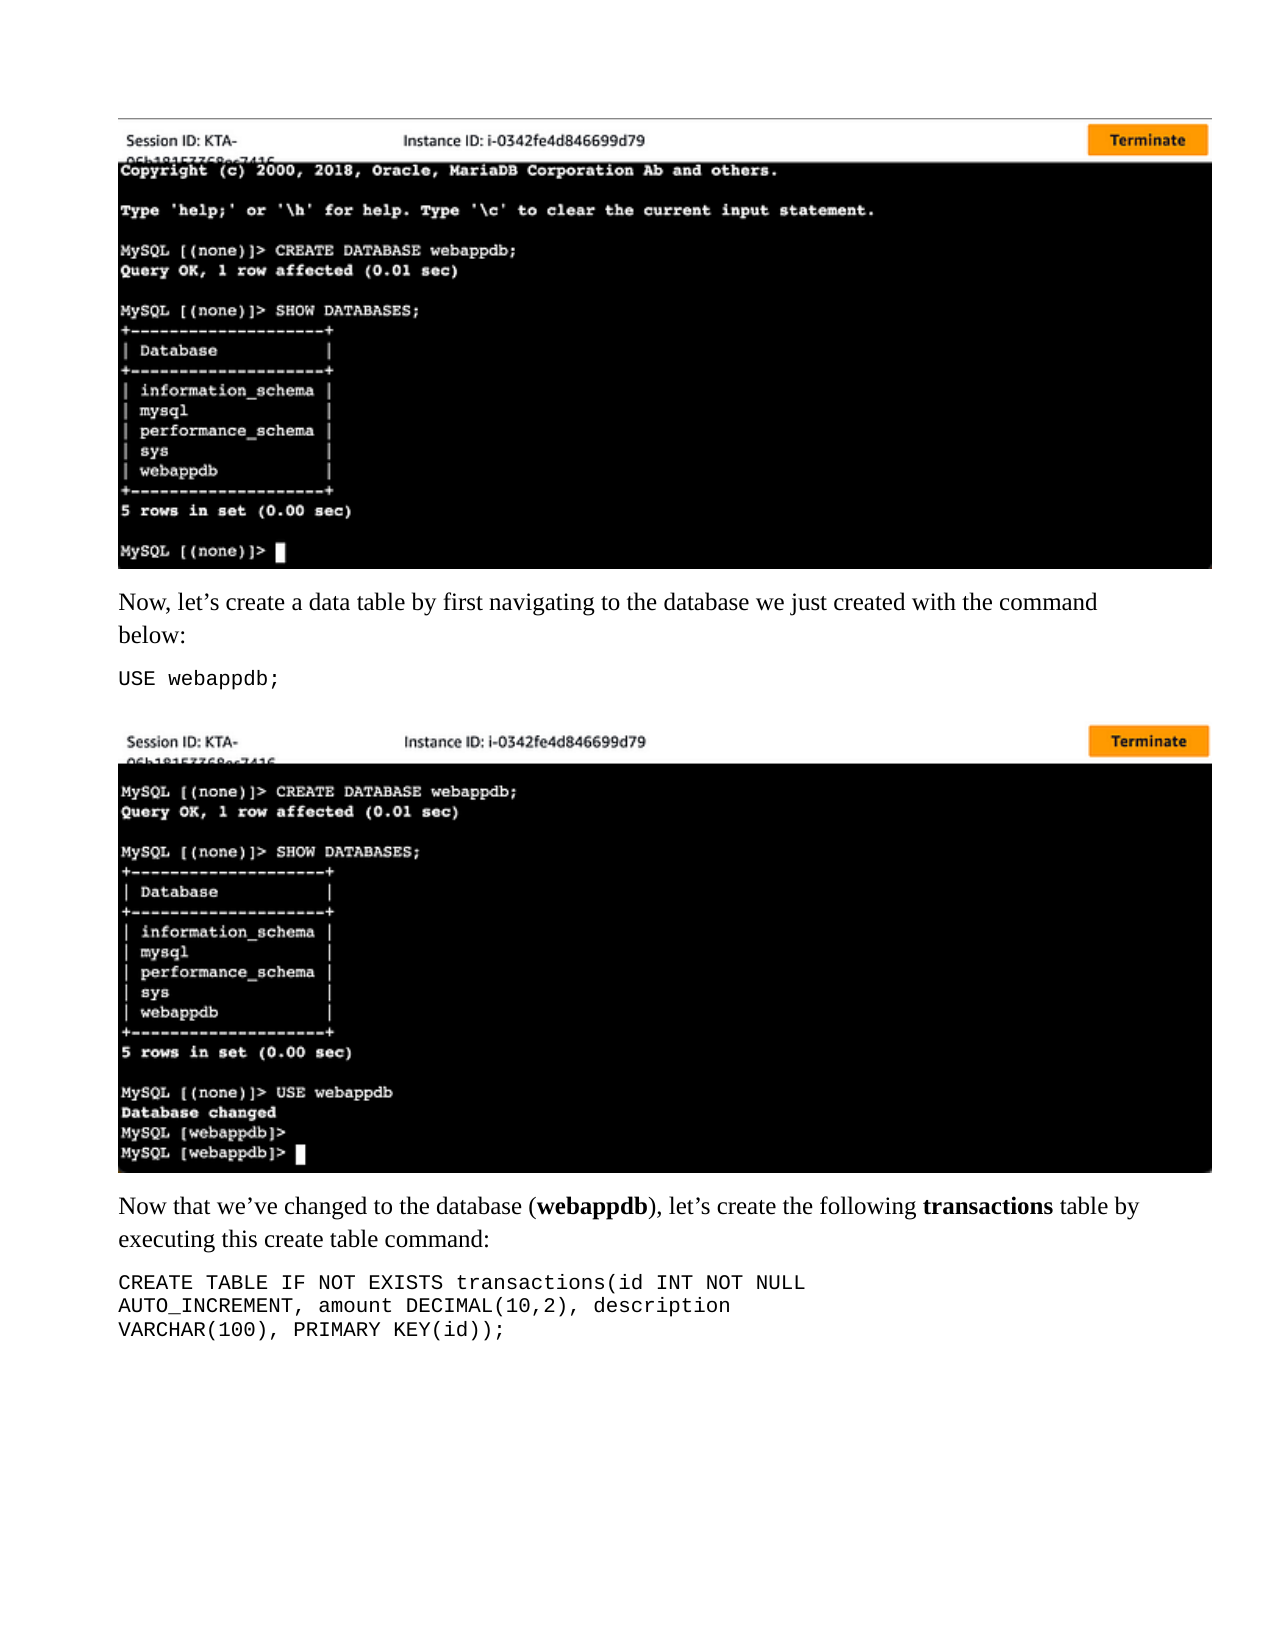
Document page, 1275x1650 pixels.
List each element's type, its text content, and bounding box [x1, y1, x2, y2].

text VARCHAR(100), PRIMARY KEY(id)); [118, 1319, 1157, 1343]
picture [118, 720, 1212, 1173]
text Now, let’s create a data table by first navigating to the database we just created with the command below: [118, 587, 1157, 649]
text Now that we’ve changed to the database (webappdb), let’s create the following transactions table by executing this create table command: [118, 1191, 1157, 1253]
text CREATE TABLE IF NOT EXISTS transactions(id INT NOT NULL [118, 1272, 1157, 1295]
picture [118, 118, 1212, 569]
text AUTO_INCREMENT, amount DECIMAL(10,2), description [118, 1295, 1157, 1319]
text USE webappdb; [118, 668, 1157, 691]
